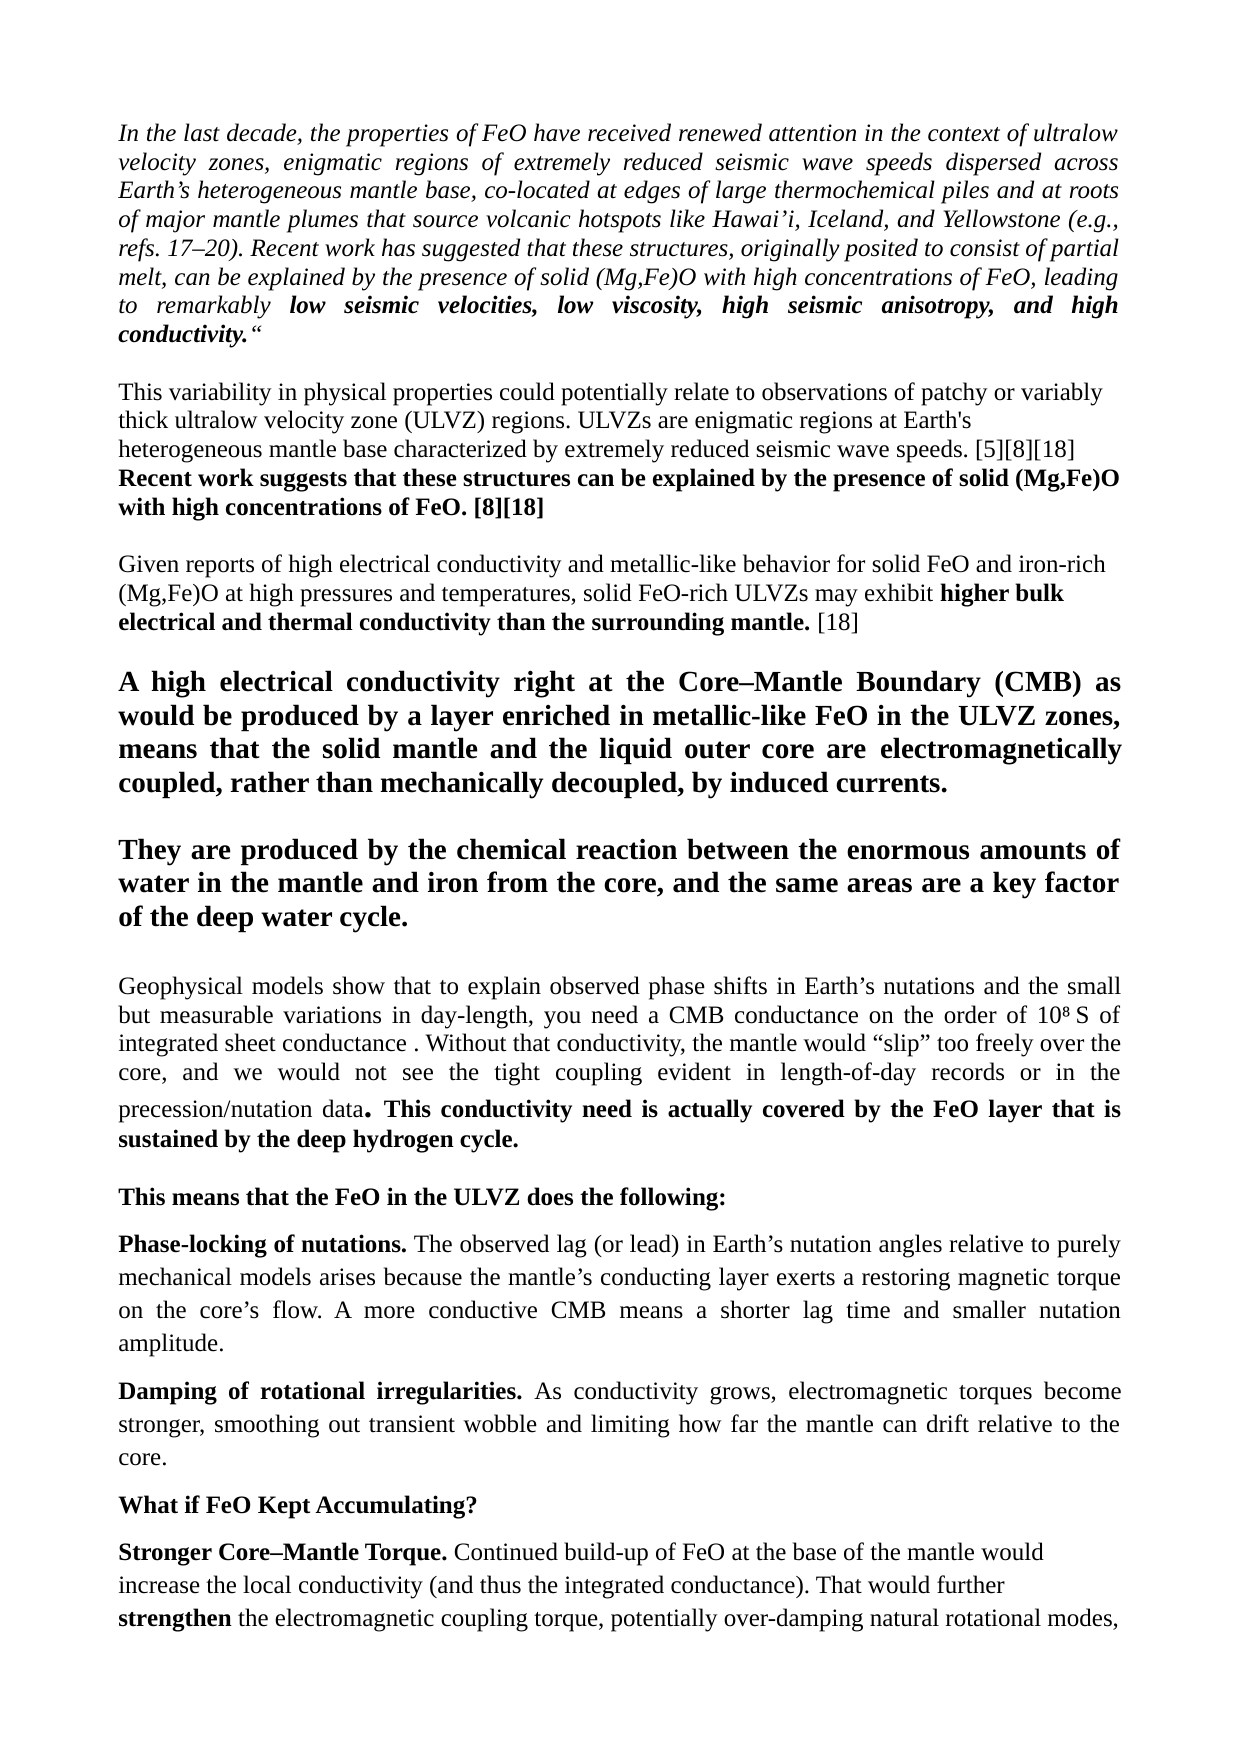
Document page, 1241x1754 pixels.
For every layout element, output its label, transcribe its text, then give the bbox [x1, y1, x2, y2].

text This variability in physical properties could potentially relate to observations of patchy or variably thick ultralow velocity zone (ULVZ) regions. ULVZs are enigmatic regions at Earth's heterogeneous mantle base characterized by extremely reduced seismic wave speeds. [5][8][18] Recent work suggests that these structures can be explained by the presence of solid (Mg,Fe)O with high concentrations of FeO. [8][18] [118, 377, 1122, 521]
text In the last decade, the properties of FeO have received renewed attention in the context of ultralow velocity zones, enigmatic regions of extremely reduced seismic wave speeds dispersed across Earth’s heterogeneous mantle base, co-located at edges of large thermochemical piles and at roots of major mantle plumes that source volcanic hotspots like Hawai’i, Iceland, and Yellowstone (e.g., refs. 17–20). Recent work has suggested that these structures, originally posited to consist of partial melt, can be explained by the presence of solid (Mg,Fe)O with high concentrations of FeO, leading to remarkably low seismic velocities, low viscosity, high seismic anisotropy, and high conductivity.“ [118, 118, 1122, 348]
text Geophysical models show that to explain observed phase shifts in Earth’s nutations and the small but measurable variations in day‐length, you need a CMB conductance on the order of 10⁸ S of integrated sheet conductance . Without that conductivity, the mantle would “slip” too freely over the core, and we would not see the tight coupling evident in length-of-day records or in the precession/nutation data. This conductivity need is actually covered by the FeO layer that is sustained by the deep hydrogen cycle. [118, 971, 1122, 1153]
text What if FeO Kept Accumulating? [118, 1490, 1122, 1518]
text Damping of rotational irregularities. As conductivity grows, electromagnetic torques become stronger, smoothing out transient wobble and limiting how far the mantle can drift relative to the core. [118, 1376, 1122, 1471]
text They are produced by the chemical reaction between the enormous amounts of water in the mantle and iron from the core, and the same areas are a key factor of the deep water cycle. [118, 832, 1122, 933]
text Stronger Core–Mantle Torque. Continued build-up of FeO at the base of the mantle would increase the local conductivity (and thus the integrated conductance). That would further strengthen the electromagnetic coupling torque, potentially over-damping natural rotational modes, [118, 1537, 1122, 1632]
text A high electrical conductivity right at the Core–Mantle Boundary (CMB) as would be produced by a layer enriched in metallic‐like FeO in the ULVZ zones, means that the solid mantle and the liquid outer core are electromagnetically coupled, rather than mechanically decoupled, by induced currents. [118, 664, 1122, 798]
text Given reports of high electrical conductivity and metallic-like behavior for solid FeO and iron-rich (Mg,Fe)O at high pressures and temperatures, solid FeO-rich ULVZs may exhibit higher bulk electrical and thermal conductivity than the surrounding mantle. [18] [118, 549, 1122, 636]
text This means that the FeO in the ULVZ does the following: [118, 1182, 1122, 1211]
text Phase‐locking of nutations. The observed lag (or lead) in Earth’s nutation angles relative to purely mechanical models arises because the mantle’s conducting layer exerts a restoring magnetic torque on the core’s flow. A more conductive CMB means a shorter lag time and smaller nutation amplitude. [118, 1229, 1122, 1357]
